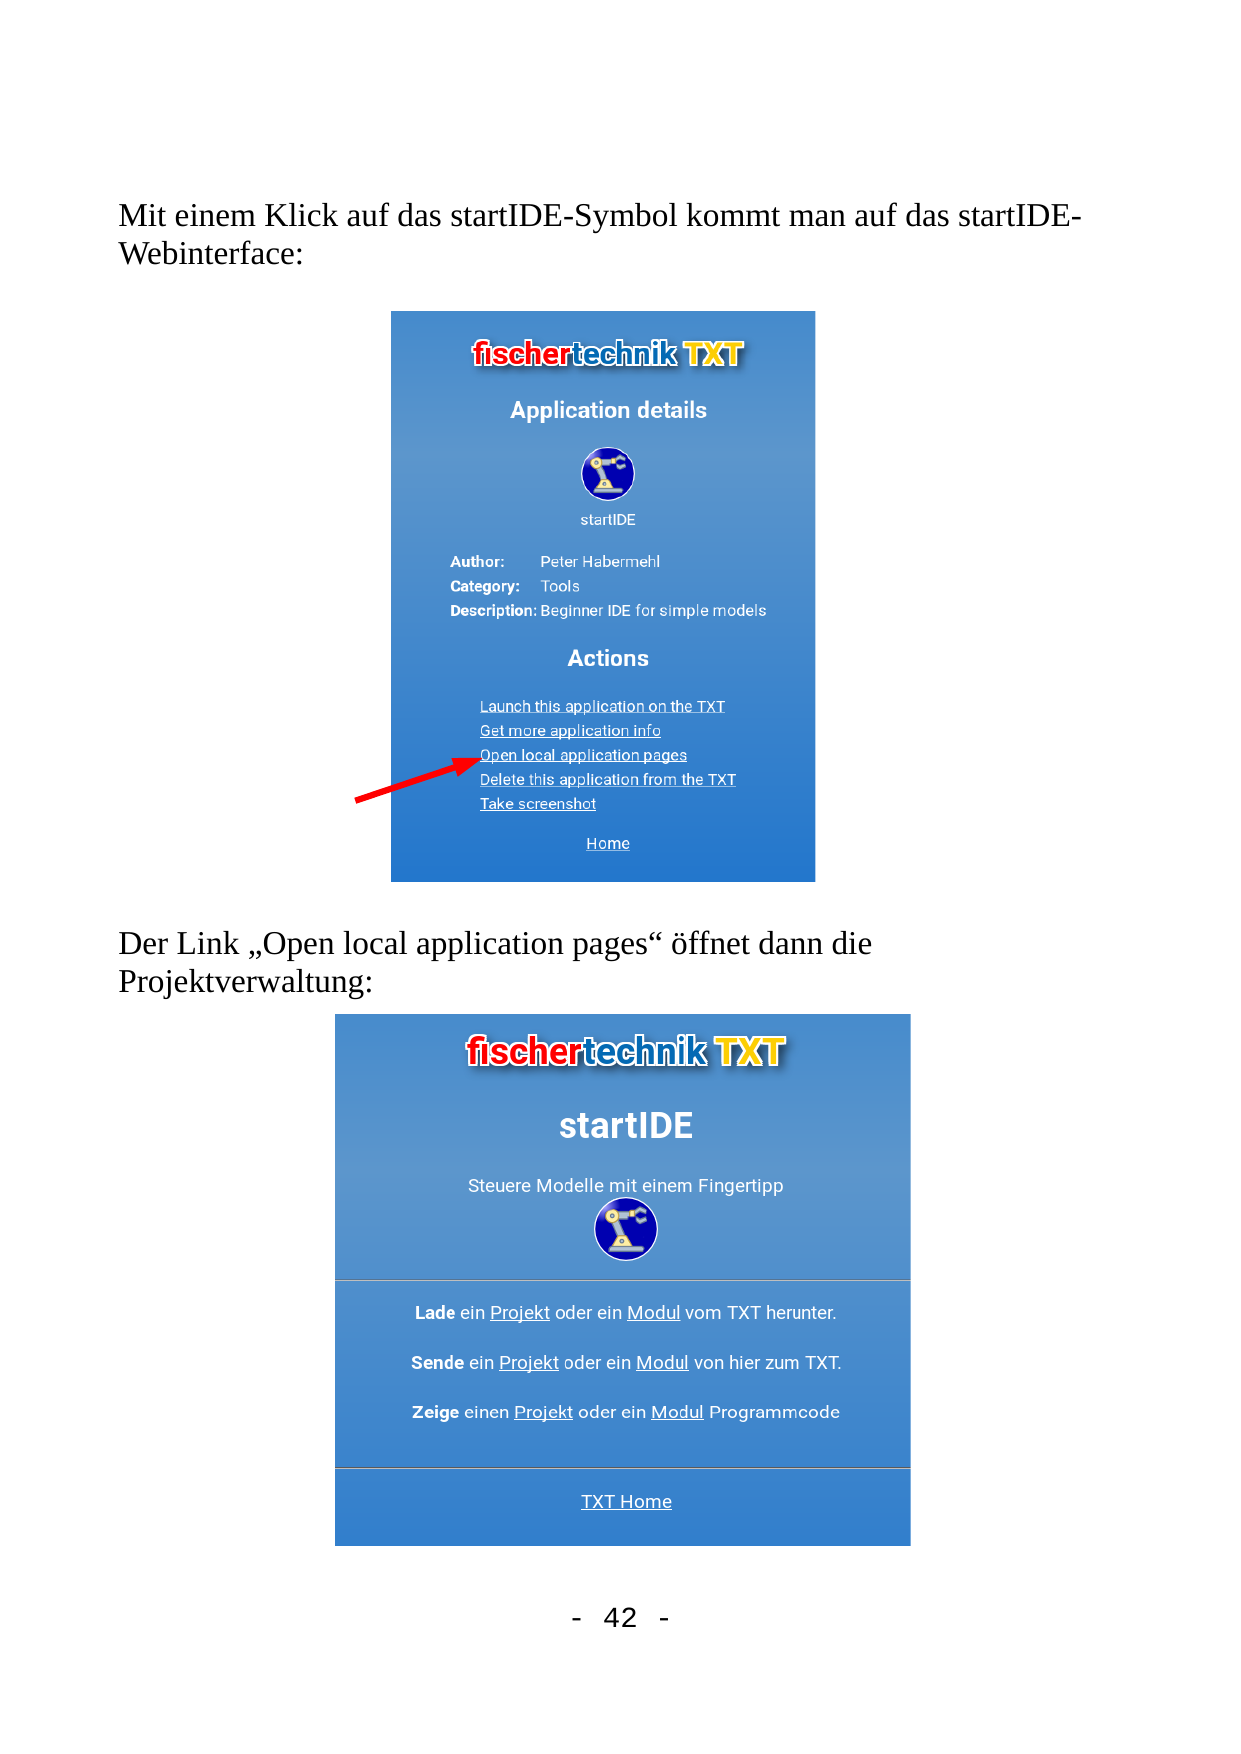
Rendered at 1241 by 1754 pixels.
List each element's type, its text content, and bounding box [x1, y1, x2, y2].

picture [391, 311, 816, 882]
text Der Link „Open local application pages“ öffnet dann die Projektverwaltung: [118, 923, 1122, 1000]
text Mit einem Klick auf das startIDE-Symbol kommt man auf das startIDE-Webinterface: [118, 195, 1122, 271]
picture [335, 1014, 911, 1546]
